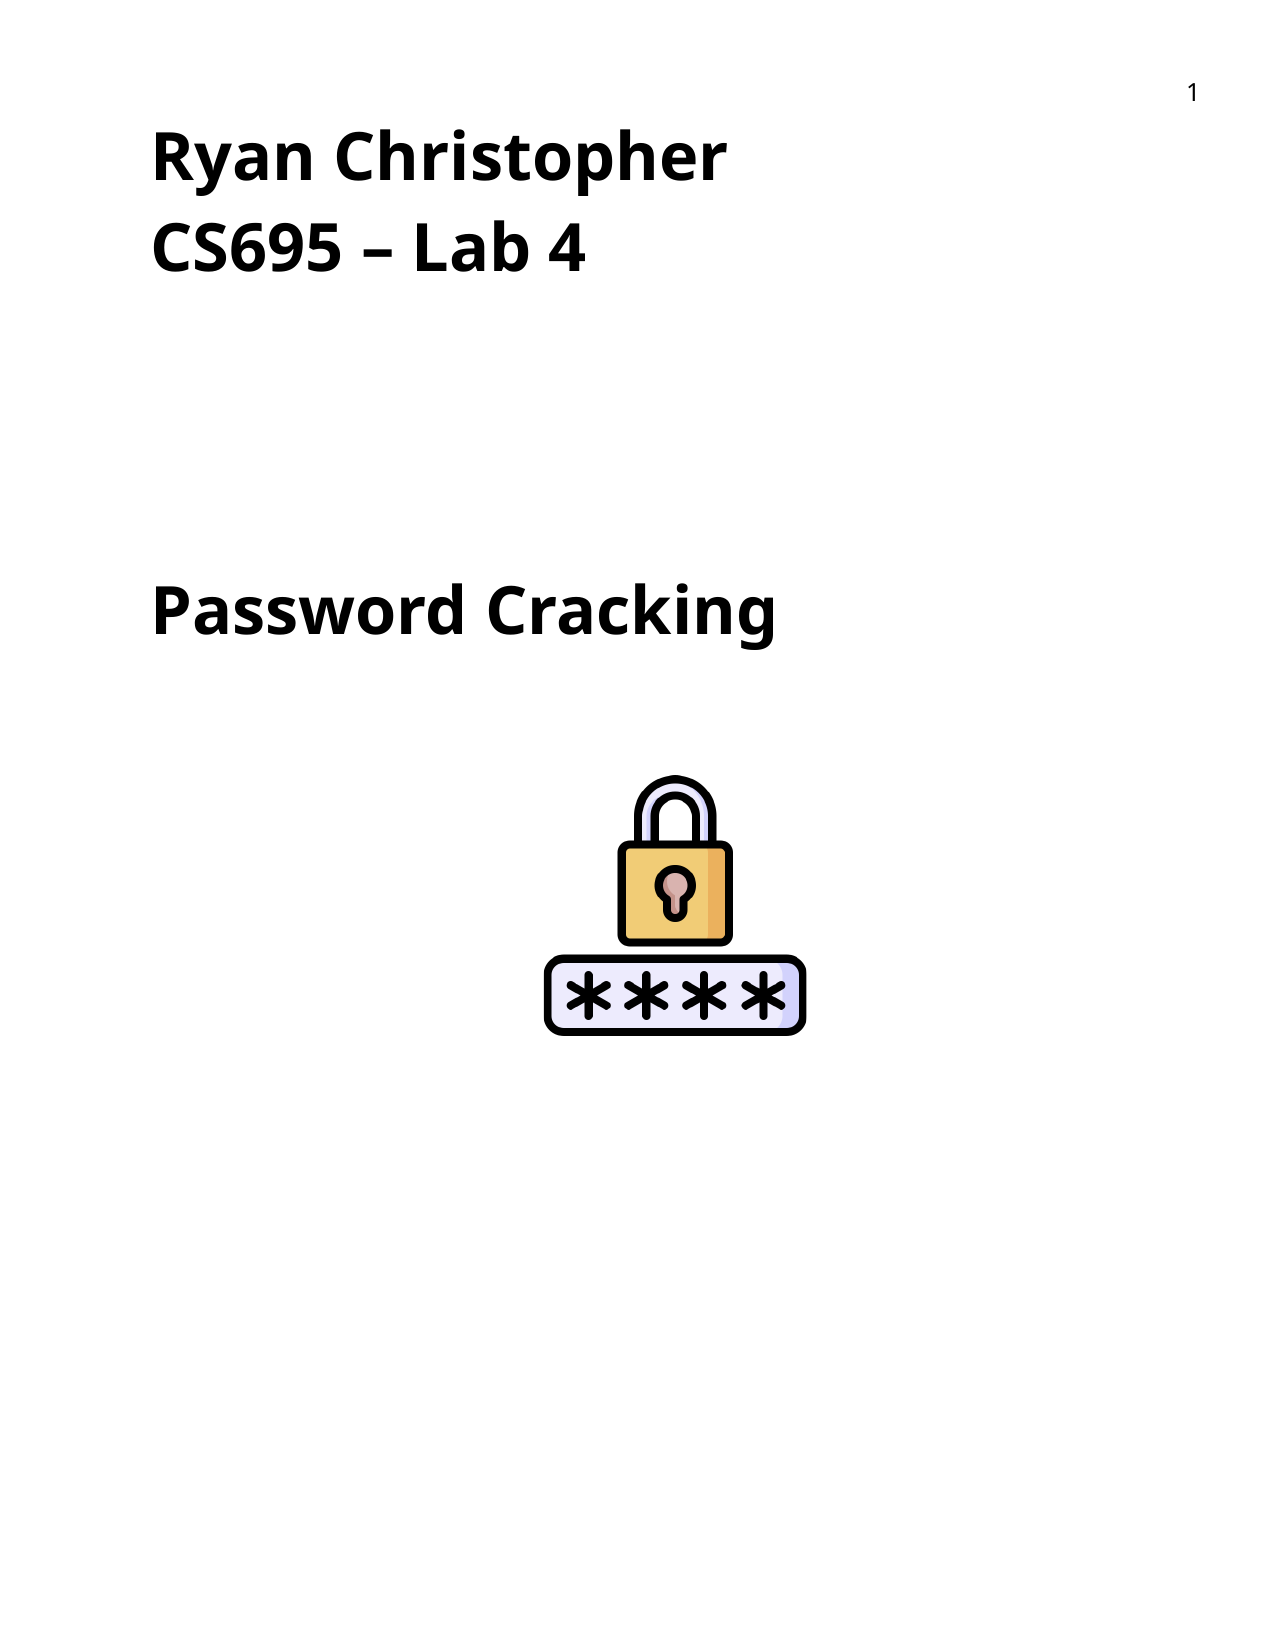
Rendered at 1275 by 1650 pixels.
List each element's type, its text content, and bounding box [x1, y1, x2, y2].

picture [543, 775, 807, 1036]
text Password Cracking [150, 563, 1200, 654]
text Ryan Christopher [150, 109, 1200, 200]
text CS695 – Lab 4 [150, 200, 1200, 291]
